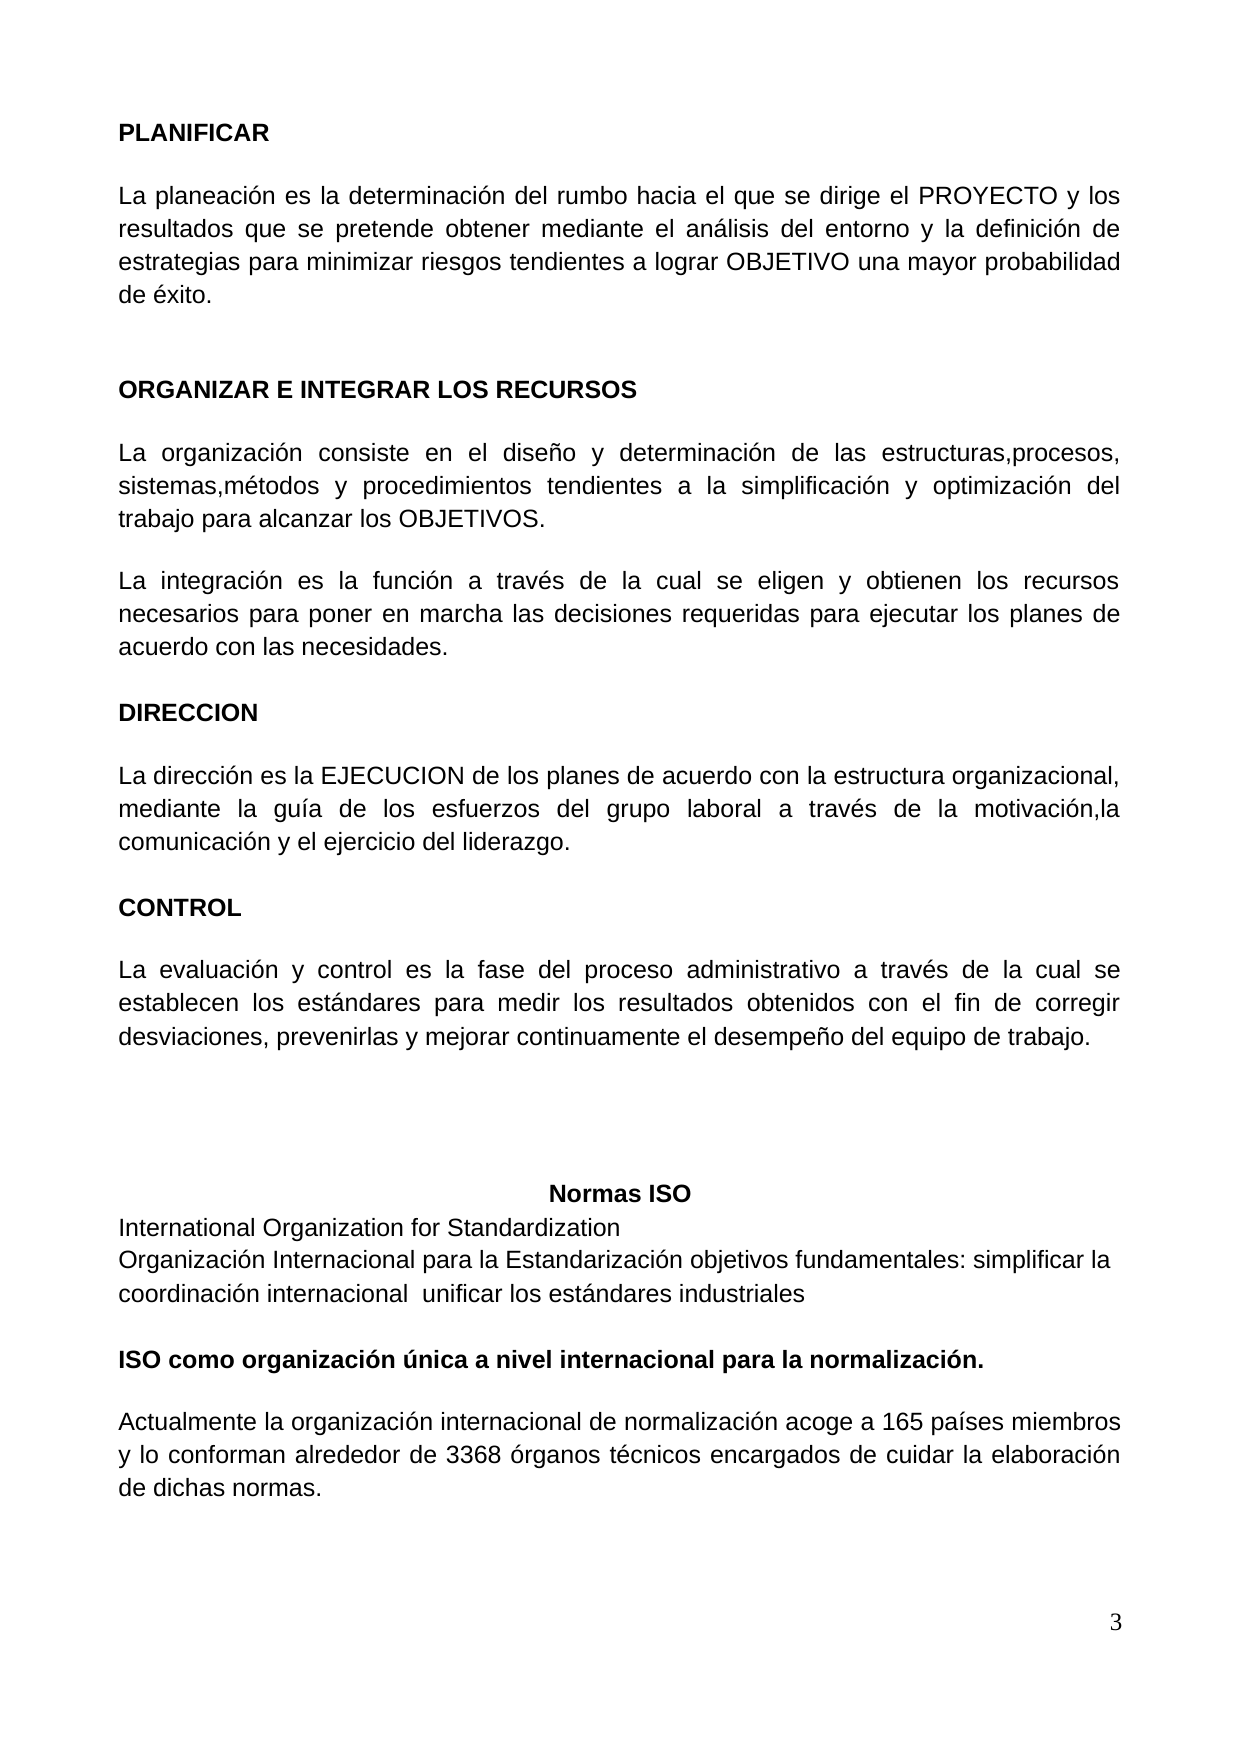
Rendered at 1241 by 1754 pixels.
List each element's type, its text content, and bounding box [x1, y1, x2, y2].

title La evaluación y control es la fase del proceso administrativo a través de la cual se establecen los estándares para medir los resultados obtenidos con el fin de corregir desviaciones, prevenirlas y mejorar continuamente el desempeño del equipo de trabajo. [118, 955, 1122, 1050]
title CONTROL [118, 893, 1122, 922]
title PLANIFICAR [118, 118, 1122, 147]
title La integración es la función a través de la cual se eligen y obtienen los recursos necesarios para poner en marcha las decisiones requeridas para ejecutar los planes de acuerdo con las necesidades. [118, 566, 1122, 661]
title Normas ISO [118, 1179, 1122, 1208]
title La planeación es la determinación del rumbo hacia el que se dirige el PROYECTO y los resultados que se pretende obtener mediante el análisis del entorno y la definición de estrategias para minimizar riesgos tendientes a lograr OBJETIVO una mayor probabilidad de éxito. [118, 181, 1122, 308]
title La dirección es la EJECUCION de los planes de acuerdo con la estructura organizacional, mediante la guía de los esfuerzos del grupo laboral a través de la motivación,la comunicación y el ejercicio del liderazgo. [118, 761, 1122, 856]
title DIRECCION [118, 698, 1122, 727]
title Actualmente la organización internacional de normalización acoge a 165 países miembros y lo conforman alrededor de 3368 órganos técnicos encargados de cuidar la elaboración de dichas normas. [118, 1407, 1122, 1502]
title International Organization for Standardization Organización Internacional para la Estandarización objetivos fundamentales: simplificar la coordinación internacional unificar los estándares industriales [118, 1212, 1122, 1307]
title ISO como organización única a nivel internacional para la normalización. [118, 1344, 1122, 1373]
title La organización consiste en el diseño y determinación de las estructuras,procesos, sistemas,métodos y procedimientos tendientes a la simplificación y optimización del trabajo para alcanzar los OBJETIVOS. [118, 438, 1122, 532]
title ORGANIZAR E INTEGRAR LOS RECURSOS [118, 375, 1122, 404]
